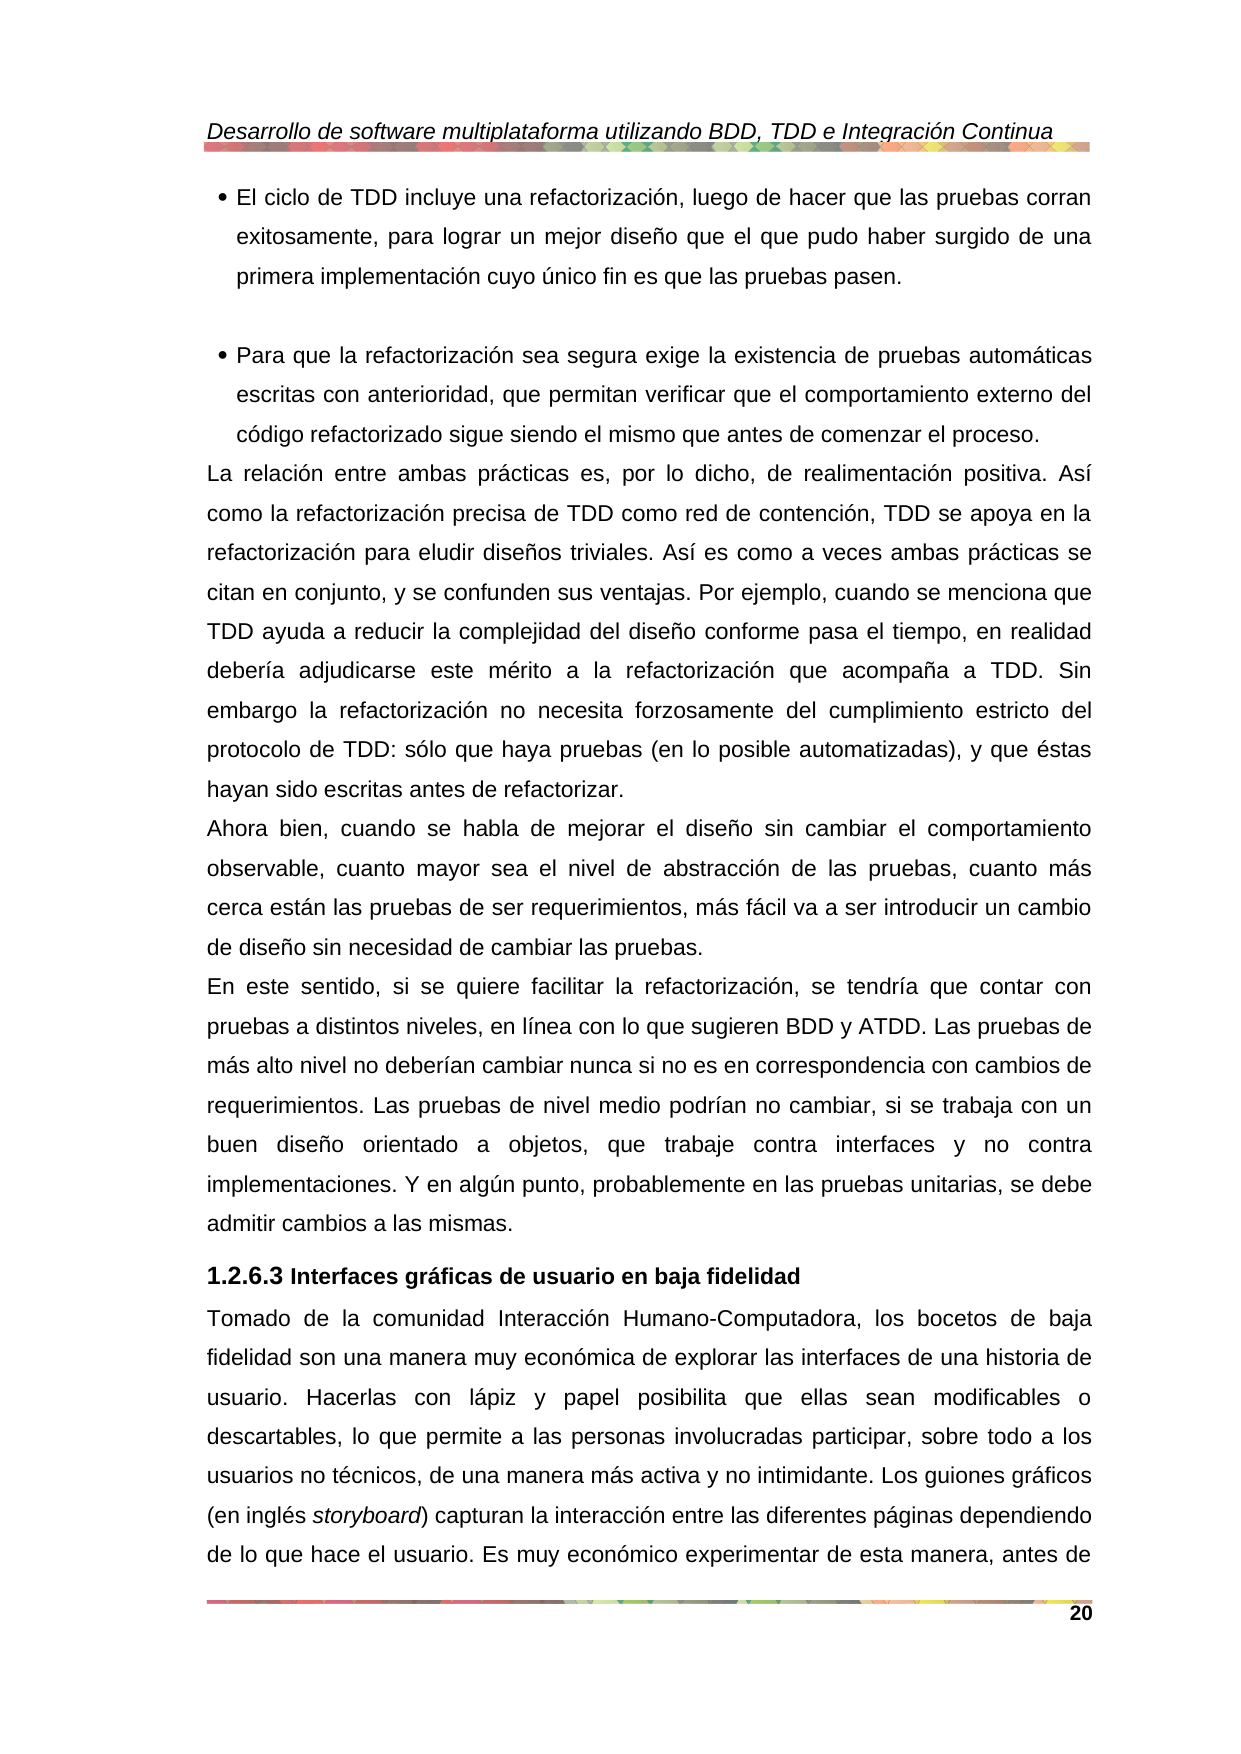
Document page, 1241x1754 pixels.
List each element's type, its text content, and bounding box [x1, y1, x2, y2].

text [206, 1600, 1093, 1604]
text En este sentido, si se quiere facilitar la refactorización, se tendría que contar con pruebas a distintos niveles, en línea con lo que sugieren BDD y ATDD. Las pruebas de más alto nivel no deberían cambiar nunca si no es en correspondencia con cambios de requerimientos. Las pruebas de nivel medio podrían no cambiar, si se trabaja con un buen diseño orientado a objetos, que trabaje contra interfaces y no contra implementaciones. Y en algún punto, probablemente en las pruebas unitarias, se debe admitir cambios a las mismas. [207, 973, 1093, 1236]
text Tomado de la comunidad Interacción Humano-Computadora, los bocetos de baja fidelidad son una manera muy económica de explorar las interfaces de una historia de usuario. Hacerlas con lápiz y papel posibilita que ellas sean modificables o descartables, lo que permite a las personas involucradas participar, sobre todo a los usuarios no técnicos, de una manera más activa y no intimidante. Los guiones gráficos (en inglés storyboard) capturan la interacción entre las diferentes páginas dependiendo de lo que hace el usuario. Es muy económico experimentar de esta manera, antes de [207, 1304, 1093, 1568]
list 1.2.6.3 Interfaces gráficas de usuario en baja fidelidad [207, 1261, 1093, 1290]
list Para que la refactorización sea segura exige la existencia de pruebas automáticas escritas con anterioridad, que permitan verificar que el comportamiento externo del código refactorizado sigue siendo el mismo que antes de comenzar el proceso. [218, 342, 1093, 447]
text La relación entre ambas prácticas es, por lo dicho, de realimentación positiva. Así como la refactorización precisa de TDD como red de contención, TDD se apoya en la refactorización para eludir diseños triviales. Así es como a veces ambas prácticas se citan en conjunto, y se confunden sus ventajas. Por ejemplo, cuando se menciona que TDD ayuda a reducir la complejidad del diseño conforme pasa el tiempo, en realidad debería adjudicarse este mérito a la refactorización que acompaña a TDD. Sin embargo la refactorización no necesita forzosamente del cumplimiento estricto del protocolo de TDD: sólo que haya pruebas (en lo posible automatizadas), y que éstas hayan sido escritas antes de refactorizar. [207, 460, 1093, 802]
text Ahora bien, cuando se habla de mejorar el diseño sin cambiar el comportamiento observable, cuanto mayor sea el nivel de abstracción de las pruebas, cuanto más cerca están las pruebas de ser requerimientos, más fácil va a ser introducir un cambio de diseño sin necesidad de cambiar las pruebas. [207, 815, 1093, 960]
text [203, 142, 1090, 152]
list El ciclo de TDD incluye una refactorización, luego de hacer que las pruebas corran exitosamente, para lograr un mejor diseño que el que pudo haber surgido de una primera implementación cuyo único fin es que las pruebas pasen. [218, 184, 1093, 289]
